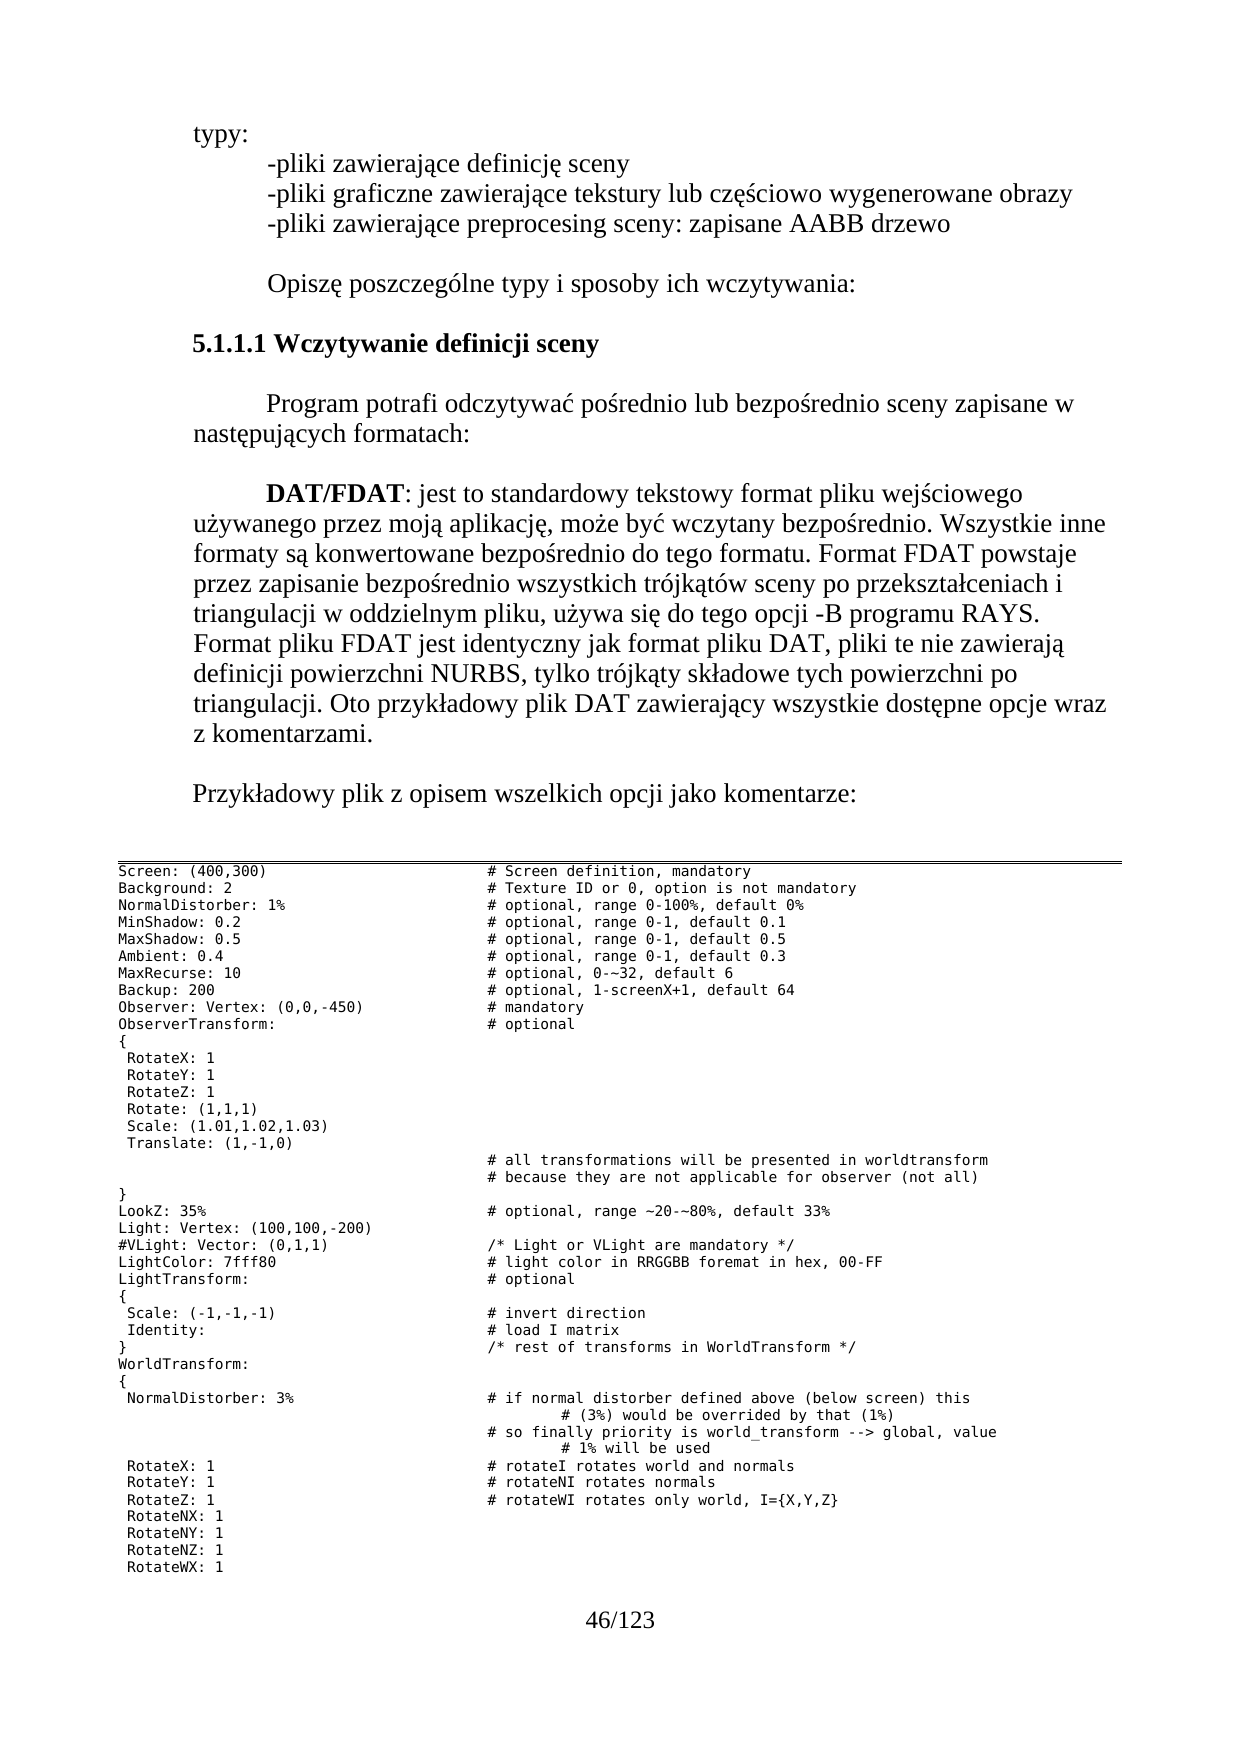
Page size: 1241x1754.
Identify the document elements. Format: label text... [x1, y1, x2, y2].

text Przykładowy plik z opisem wszelkich opcji jako komentarze: [118, 778, 1122, 808]
text DAT/FDAT: jest to standardowy tekstowy format pliku wejściowego używanego przez moją aplikację, może być wczytany bezpośrednio. Wszystkie inne formaty są konwertowane bezpośrednio do tego formatu. Format FDAT powstaje przez zapisanie bezpośrednio wszystkich trójkątów sceny po przekształceniach i triangulacji w oddzielnym pliku, używa się do tego opcji -B programu RAYS. Format pliku FDAT jest identyczny jak format pliku DAT, pliki te nie zawierają definicji powierzchni NURBS, tylko trójkąty składowe tych powierzchni po triangulacji. Oto przykładowy plik DAT zawierający wszystkie dostępne opcje wraz z komentarzami. [193, 478, 1122, 748]
text -pliki zawierające definicję sceny [193, 148, 1122, 178]
text RotateY: 1 [118, 1067, 1122, 1084]
text Light: Vertex: (100,100,-200) [118, 1220, 1122, 1237]
text } [118, 1186, 1122, 1203]
text Identity: # load I matrix [118, 1322, 1122, 1338]
text Observer: Vertex: (0,0,-450) # mandatory [118, 999, 1122, 1016]
text # all transformations will be presented in worldtransform [118, 1152, 1122, 1169]
text Ambient: 0.4 # optional, range 0-1, default 0.3 [118, 948, 1122, 965]
text Translate: (1,-1,0) [118, 1135, 1122, 1152]
text NormalDistorber: 1% # optional, range 0-100%, default 0% [118, 897, 1122, 914]
text LookZ: 35% # optional, range ~20-~80%, default 33% [118, 1203, 1122, 1220]
text Background: 2 # Texture ID or 0, option is not mandatory [118, 880, 1122, 897]
text RotateNY: 1 [118, 1525, 1122, 1542]
text { [118, 1372, 1122, 1389]
text { [118, 1288, 1122, 1304]
text # so finally priority is world_transform --> global, value # 1% will be used [118, 1423, 1122, 1457]
text -pliki graficzne zawierające tekstury lub częściowo wygenerowane obrazy [193, 178, 1122, 208]
text typy: [193, 118, 1122, 148]
text #VLight: Vector: (0,1,1) /* Light or VLight are mandatory */ [118, 1237, 1122, 1254]
text RotateZ: 1 # rotateWI rotates only world, I={X,Y,Z} [118, 1491, 1122, 1508]
text RotateY: 1 # rotateNI rotates normals [118, 1474, 1122, 1491]
text MinShadow: 0.2 # optional, range 0-1, default 0.1 [118, 914, 1122, 931]
text RotateX: 1 [118, 1050, 1122, 1067]
text -pliki zawierające preprocesing sceny: zapisane AABB drzewo [193, 208, 1122, 238]
text Program potrafi odczytywać pośrednio lub bezpośrednio sceny zapisane w następujących formatach: [193, 388, 1122, 448]
text Opiszę poszczególne typy i sposoby ich wczytywania: [193, 268, 1122, 298]
text RotateZ: 1 [118, 1084, 1122, 1101]
text WorldTransform: [118, 1356, 1122, 1372]
text RotateNZ: 1 [118, 1542, 1122, 1559]
text RotateNX: 1 [118, 1508, 1122, 1525]
text # because they are not applicable for observer (not all) [118, 1169, 1122, 1186]
text { [118, 1033, 1122, 1050]
text RotateWX: 1 [118, 1559, 1122, 1576]
text NormalDistorber: 3% # if normal distorber defined above (below screen) this # (3%) would be overrided by that (1%) [118, 1389, 1122, 1423]
text MaxRecurse: 10 # optional, 0-~32, default 6 [118, 965, 1122, 982]
text Scale: (1.01,1.02,1.03) [118, 1118, 1122, 1135]
text } /* rest of transforms in WorldTransform */ [118, 1338, 1122, 1356]
text RotateX: 1 # rotateI rotates world and normals [118, 1457, 1122, 1474]
text Backup: 200 # optional, 1-screenX+1, default 64 [118, 982, 1122, 999]
text 5.1.1.1 Wczytywanie definicji sceny [118, 328, 1122, 358]
text Scale: (-1,-1,-1) # invert direction [118, 1304, 1122, 1322]
text LightColor: 7fff80 # light color in RRGGBB foremat in hex, 00-FF [118, 1254, 1122, 1271]
text LightTransform: # optional [118, 1271, 1122, 1288]
text Rotate: (1,1,1) [118, 1101, 1122, 1118]
text Screen: (400,300) # Screen definition, mandatory [118, 864, 1122, 880]
text ObserverTransform: # optional [118, 1016, 1122, 1033]
text MaxShadow: 0.5 # optional, range 0-1, default 0.5 [118, 931, 1122, 948]
